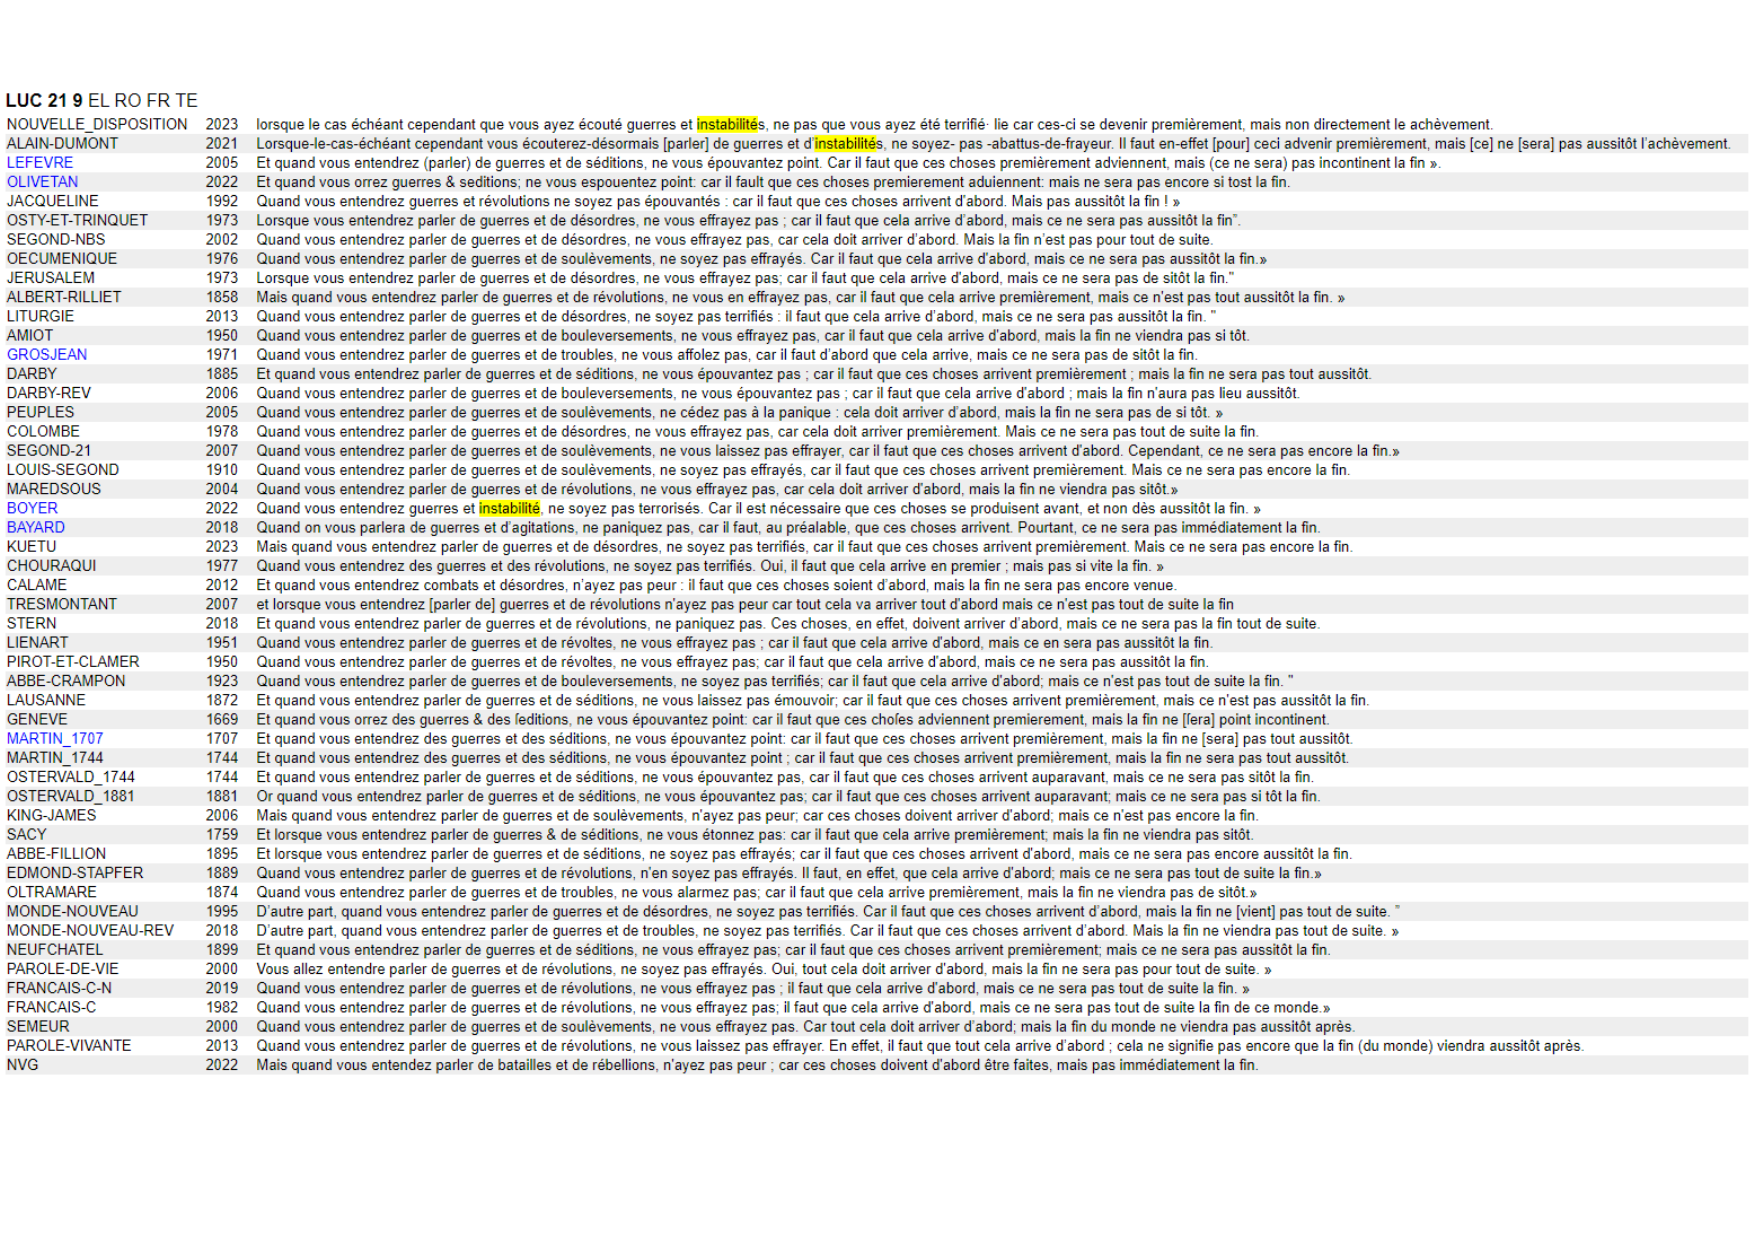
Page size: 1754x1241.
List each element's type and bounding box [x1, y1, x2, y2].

picture [0, 90, 1754, 1078]
